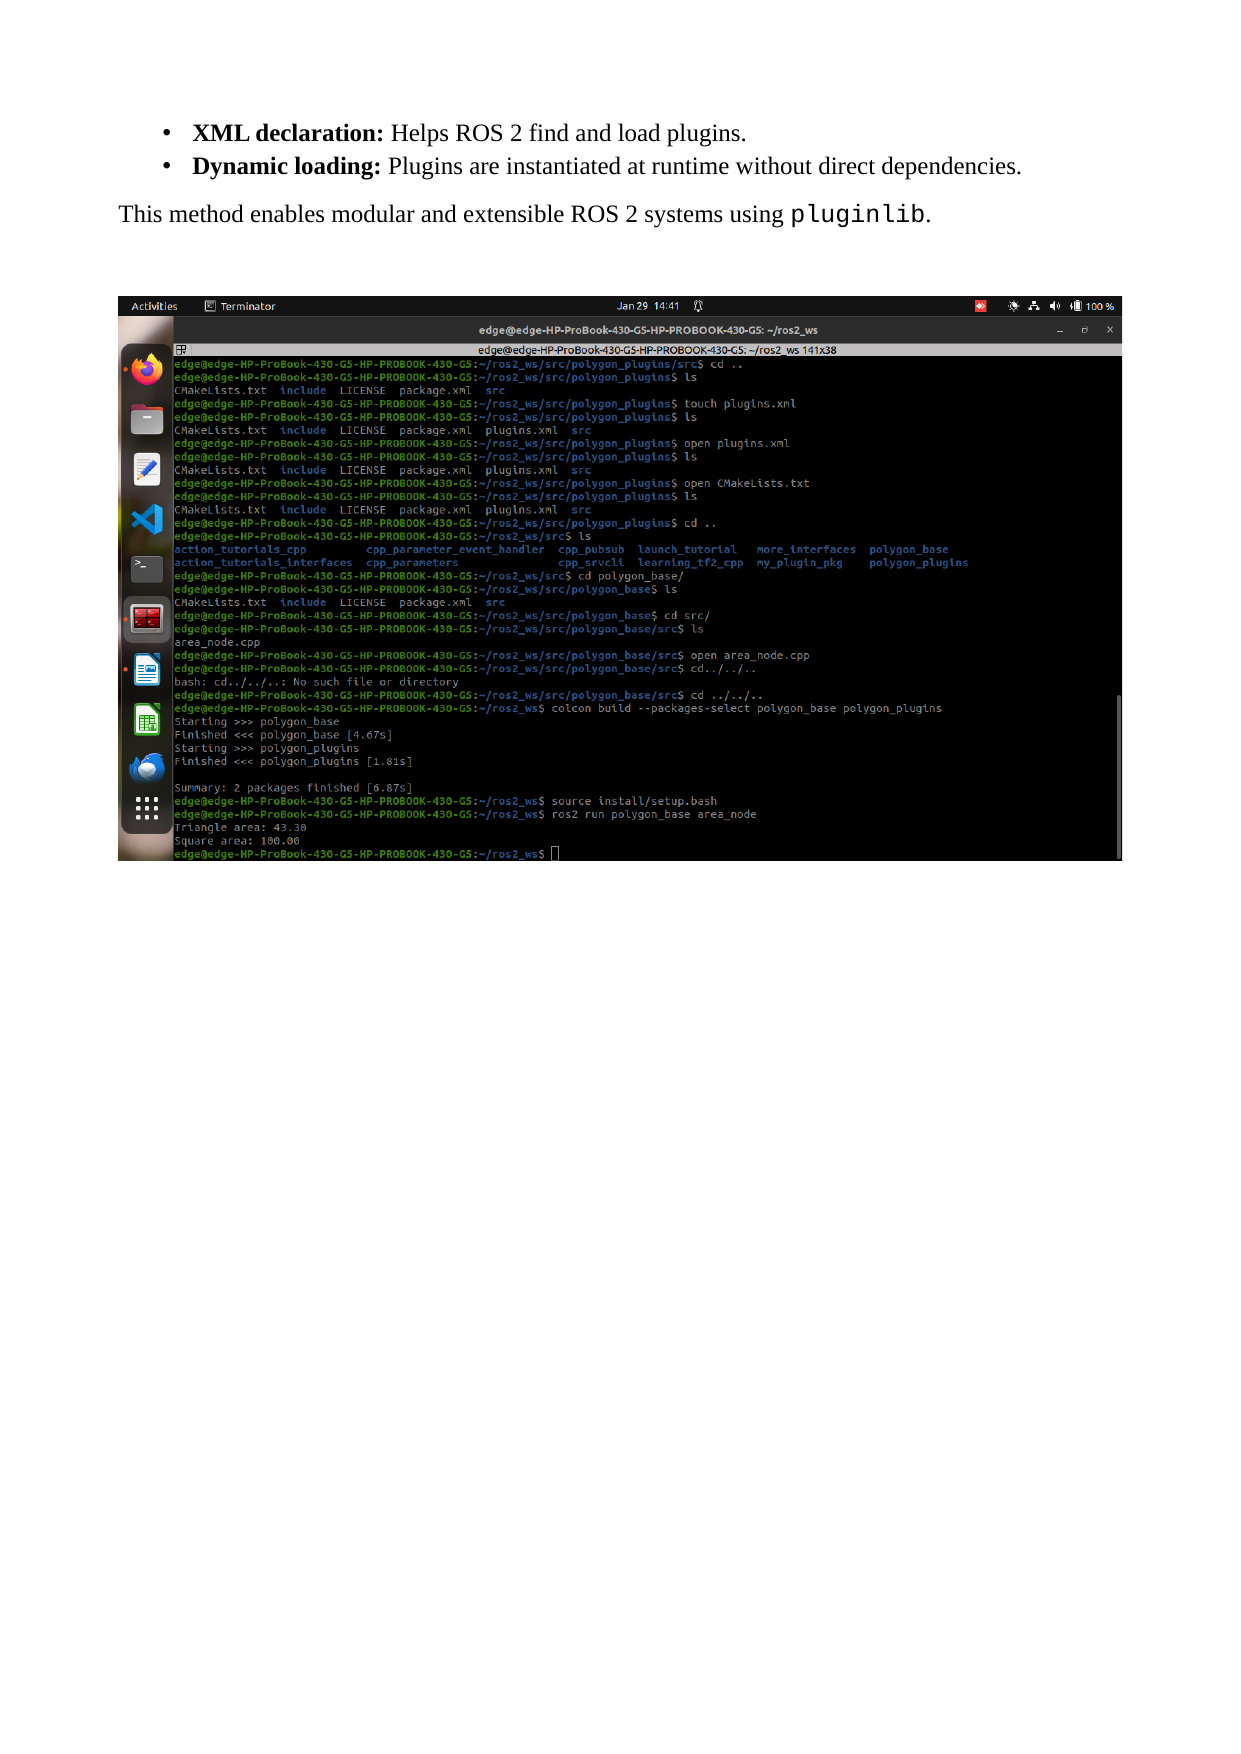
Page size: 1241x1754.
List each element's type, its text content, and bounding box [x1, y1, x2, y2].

list XML declaration: Helps ROS 2 find and load plugins. [162, 118, 1122, 147]
text This method enables modular and extensible ROS 2 systems using pluginlib. [118, 199, 1122, 229]
picture [118, 296, 1123, 861]
list Dynamic loading: Plugins are instantiated at runtime without direct dependencies. [162, 151, 1122, 180]
